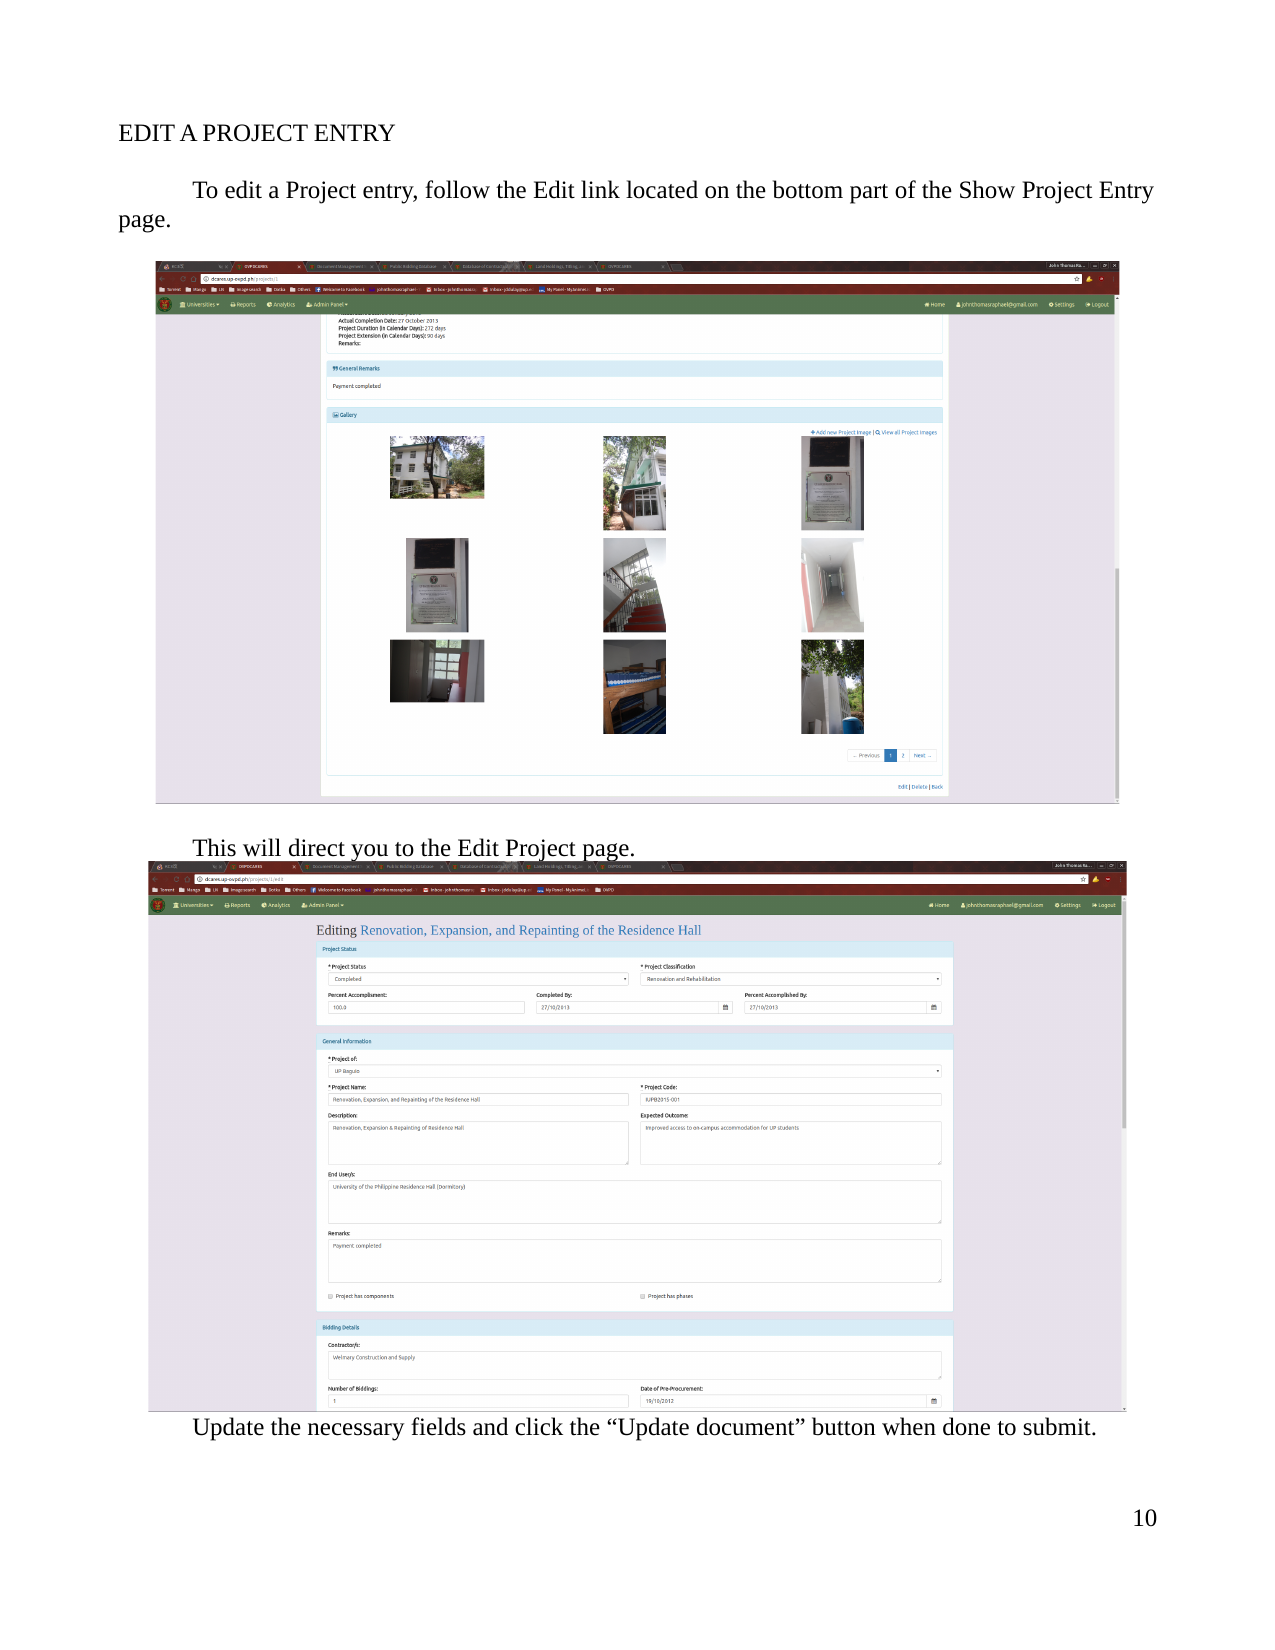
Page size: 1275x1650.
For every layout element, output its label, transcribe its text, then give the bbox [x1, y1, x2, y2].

text Update the necessary fields and click the “Update document” button when done to submit. [118, 862, 1157, 1441]
text To edit a Project entry, follow the Edit link located on the bottom part of the Show Project Entry page. [118, 176, 1157, 233]
picture [148, 861, 1127, 1412]
text EDIT A PROJECT ENTRY [118, 118, 1157, 147]
picture [155, 261, 1120, 804]
text This will direct you to the Edit Project page. [118, 833, 1157, 862]
